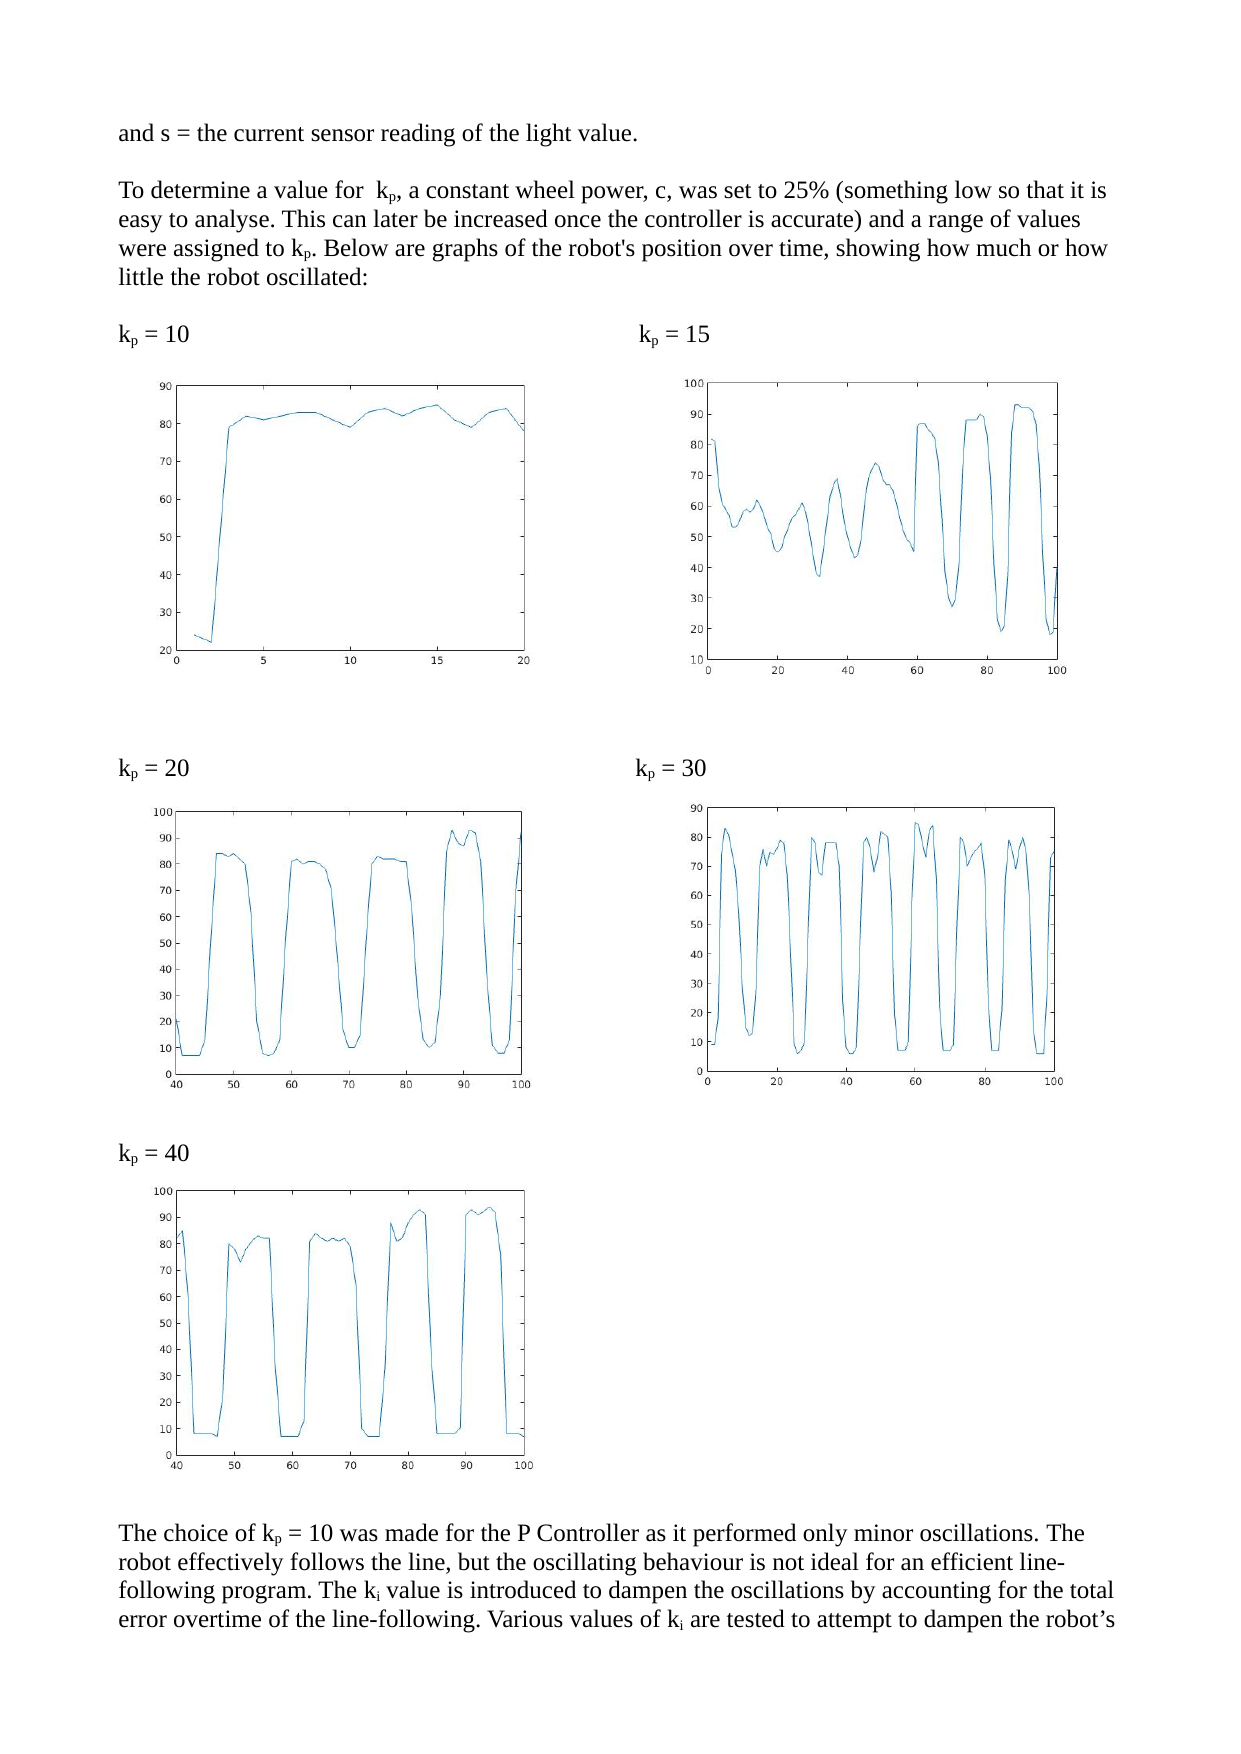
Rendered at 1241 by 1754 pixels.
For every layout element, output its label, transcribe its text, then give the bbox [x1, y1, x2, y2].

text kp = 10 kp = 15 [118, 319, 1122, 348]
text The choice of kp = 10 was made for the P Controller as it performed only minor oscillations. The robot effectively follows the line, but the oscillating behaviour is not ideal for an efficient line-following program. The ki value is introduced to dampen the oscillations by accounting for the total error overtime of the line-following. Various values of ki are tested to attempt to dampen the robot’s [118, 1518, 1122, 1633]
picture [118, 1166, 566, 1490]
picture [118, 787, 563, 1109]
text To determine a value for kp, a constant wheel power, c, was set to 25% (something low so that it is easy to analyse. This can later be increased once the controller is accurate) and a range of values were assigned to kp. Below are graphs of the robot's position over time, showing how much or how little the robot oscillated: [118, 176, 1122, 291]
picture [649, 783, 1096, 1106]
text kp = 20 kp = 30 [118, 753, 1122, 782]
picture [649, 358, 1099, 696]
text kp = 40 [118, 1138, 1122, 1166]
text and s = the current sensor reading of the light value. [118, 118, 1122, 147]
picture [118, 361, 566, 685]
